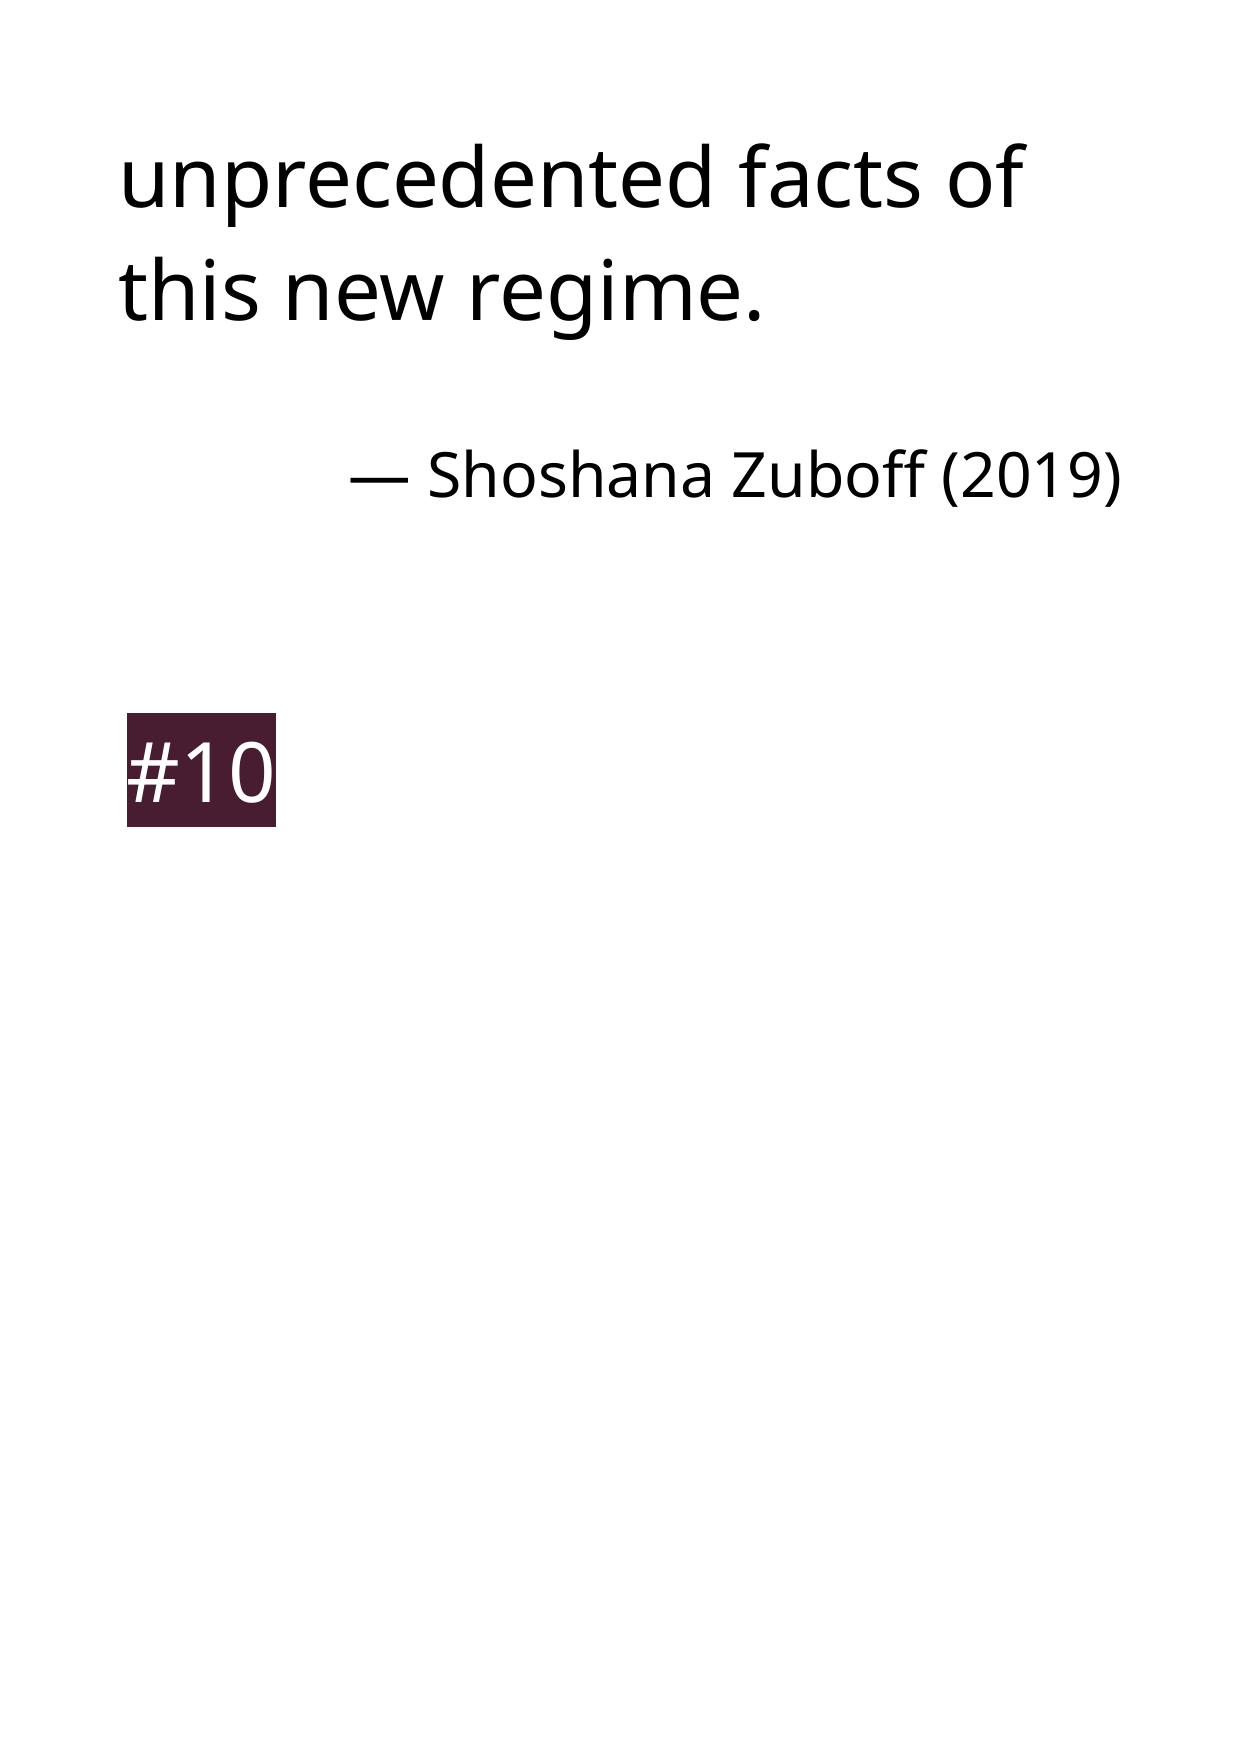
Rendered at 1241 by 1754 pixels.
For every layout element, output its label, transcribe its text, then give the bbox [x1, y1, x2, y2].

text unprecedented facts of this new regime. [118, 118, 1122, 345]
text — Shoshana Zuboff (2019) [118, 430, 1122, 515]
